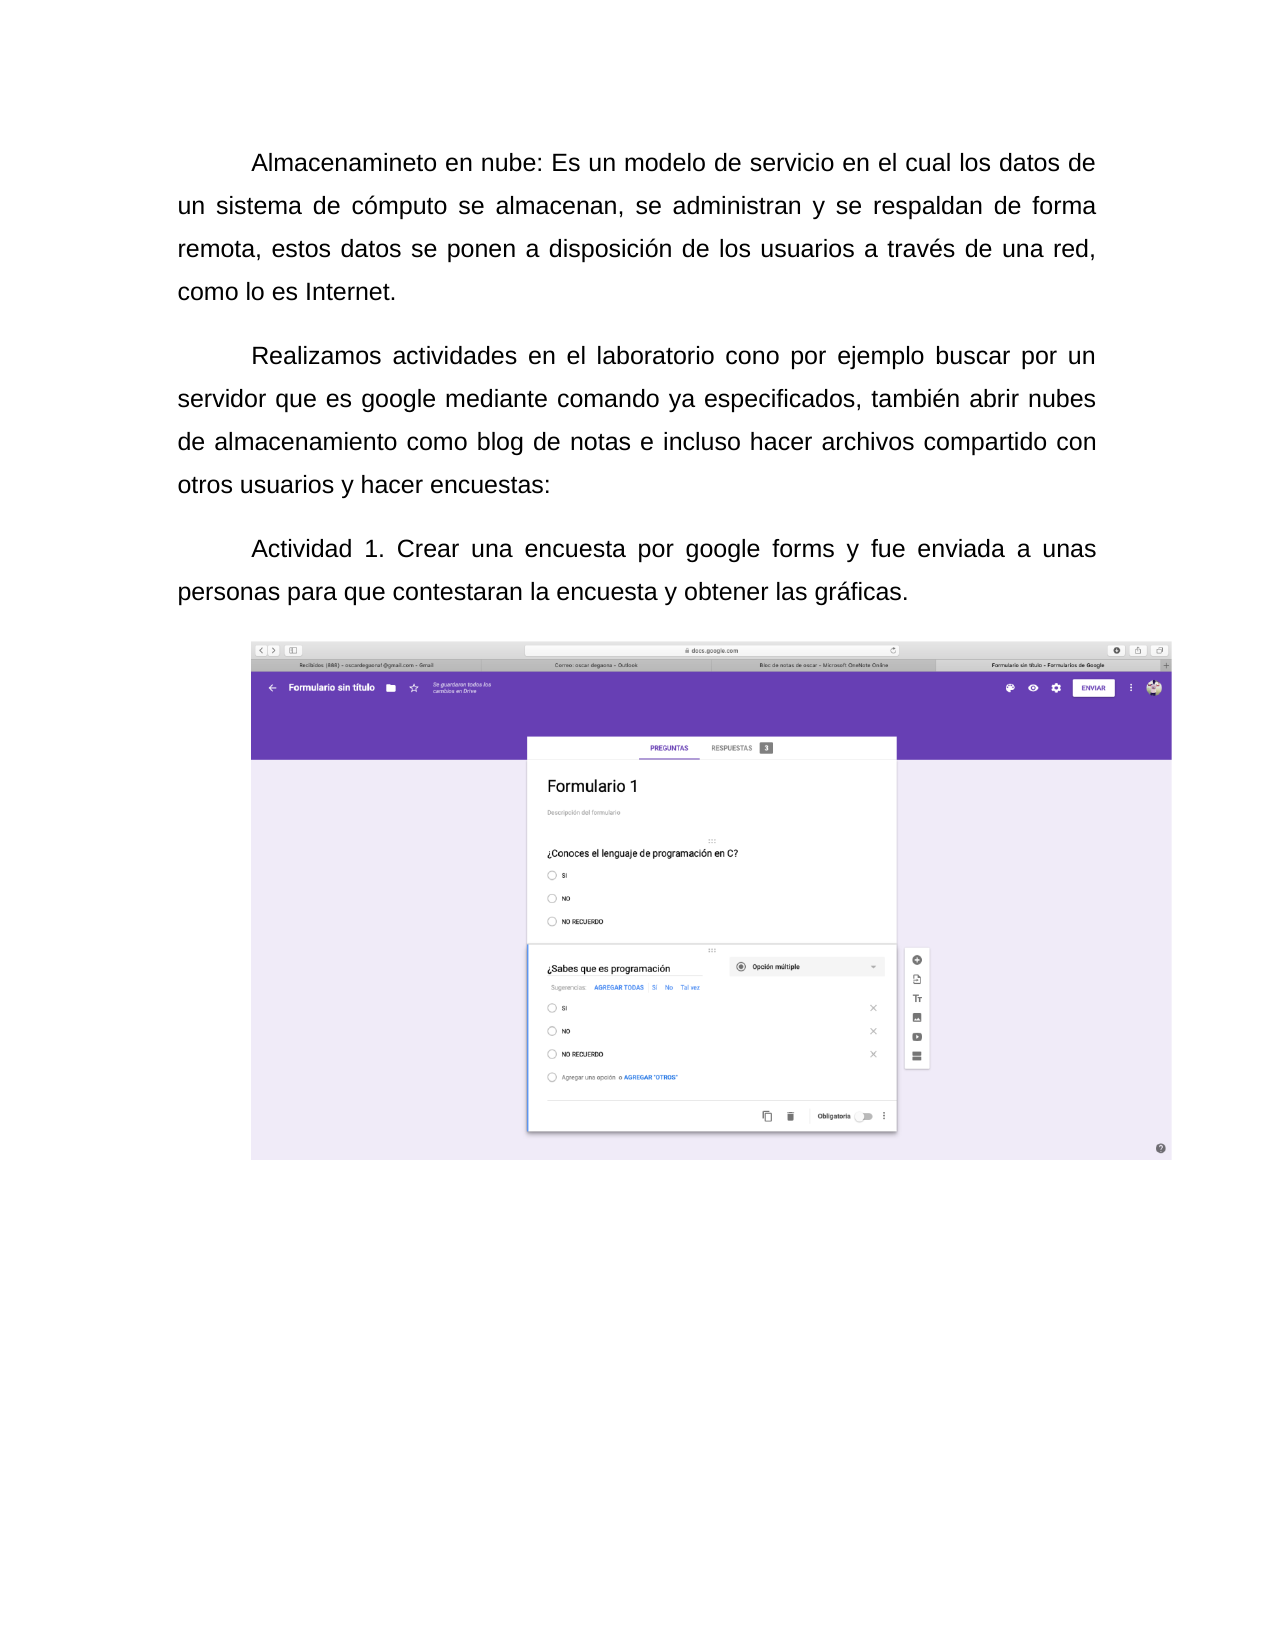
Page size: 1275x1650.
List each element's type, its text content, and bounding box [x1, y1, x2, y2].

text Realizamos actividades en el laboratorio cono por ejemplo buscar por un servidor que es google mediante comando ya especificados, también abrir nubes de almacenamiento como blog de notas e incluso hacer archivos compartido con otros usuarios y hacer encuestas: [177, 341, 1098, 499]
text Almacenamineto en nube: Es un modelo de servicio en el cual los datos de un sistema de cómputo se almacenan, se administran y se respaldan de forma remota, estos datos se ponen a disposición de los usuarios a través de una red, como lo es Internet. [177, 148, 1098, 306]
text Actividad 1. Crear una encuesta por google forms y fue enviada a unas personas para que contestaran la encuesta y obtener las gráficas. [177, 534, 1098, 606]
